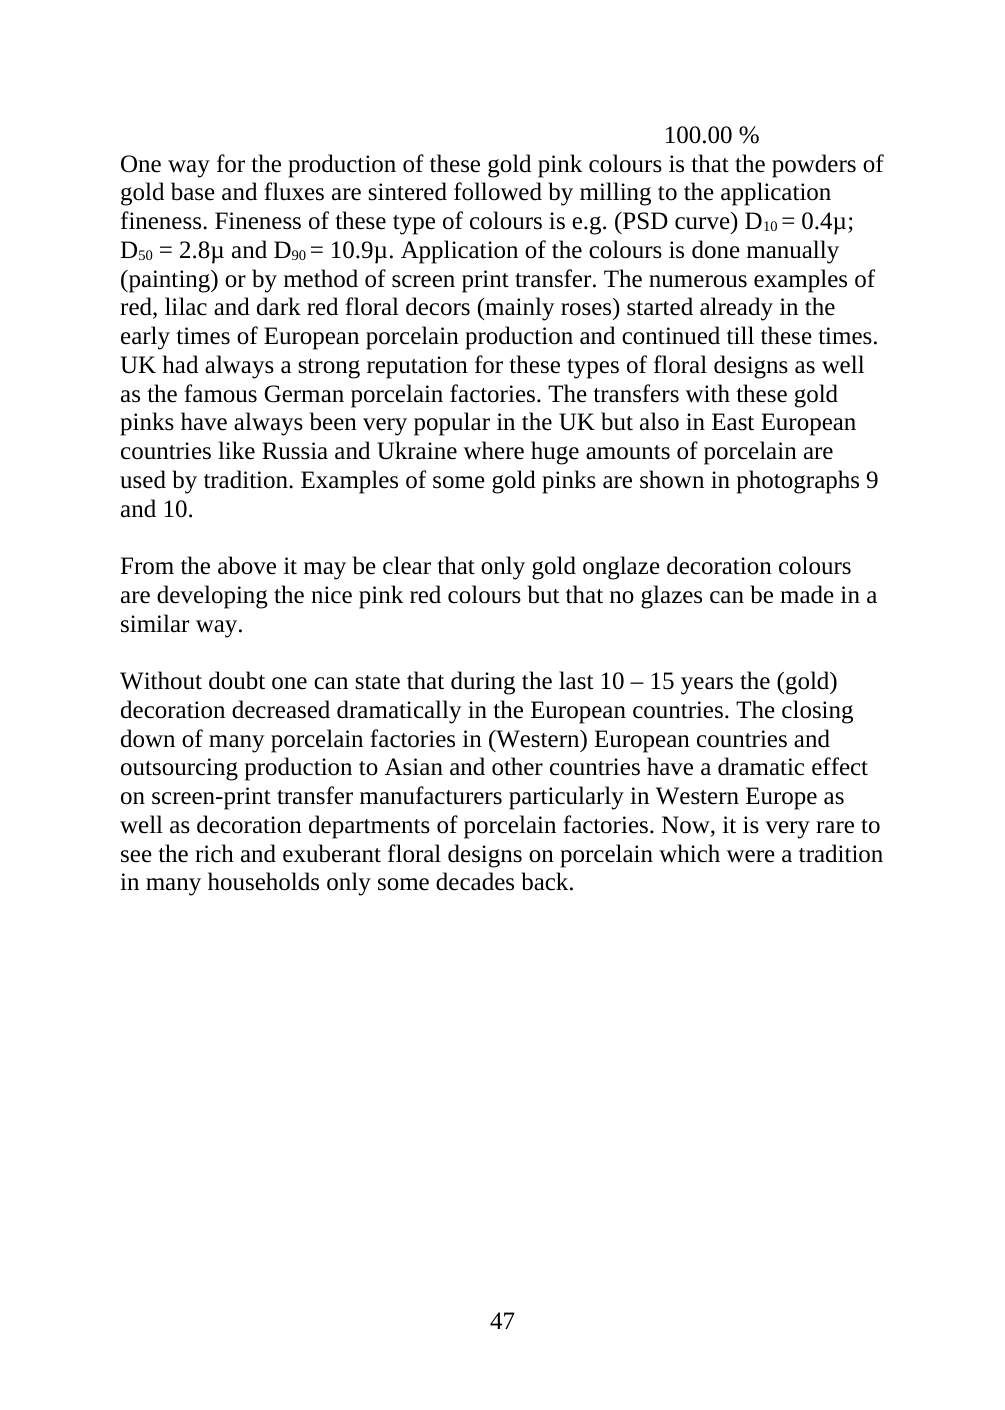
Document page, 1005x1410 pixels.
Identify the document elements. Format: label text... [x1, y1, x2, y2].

text One way for the production of these gold pink colours is that the powders of gold base and fluxes are sintered followed by milling to the application fineness. Fineness of these type of colours is e.g. (PSD curve) D10 = 0.4µ; D50 = 2.8µ and D90 = 10.9µ. Application of the colours is done manually (painting) or by method of screen print transfer. The numerous examples of red, lilac and dark red floral decors (mainly roses) started already in the early times of European porcelain production and continued till these times. UK had always a strong reputation for these types of floral designs as well as the famous German porcelain factories. The transfers with these gold pinks have always been very popular in the UK but also in East European countries like Russia and Ukraine where huge amounts of porcelain are used by tradition. Examples of some gold pinks are shown in photographs 9 and 10. [120, 149, 885, 522]
text Without doubt one can state that during the last 10 – 15 years the (gold) decoration decreased dramatically in the European countries. The closing down of many porcelain factories in (Western) European countries and outsourcing production to Asian and other countries have a dramatic effect on screen-print transfer manufacturers particularly in Western Europe as well as decoration departments of porcelain factories. Now, it is very rare to see the rich and exuberant floral designs on porcelain which were a tradition in many households only some decades back. [120, 666, 885, 896]
text From the above it may be clear that only gold onglaze decoration colours are developing the nice pink red colours but that no glazes can be made in a similar way. [120, 551, 885, 637]
text 100.00 % [176, 120, 885, 149]
